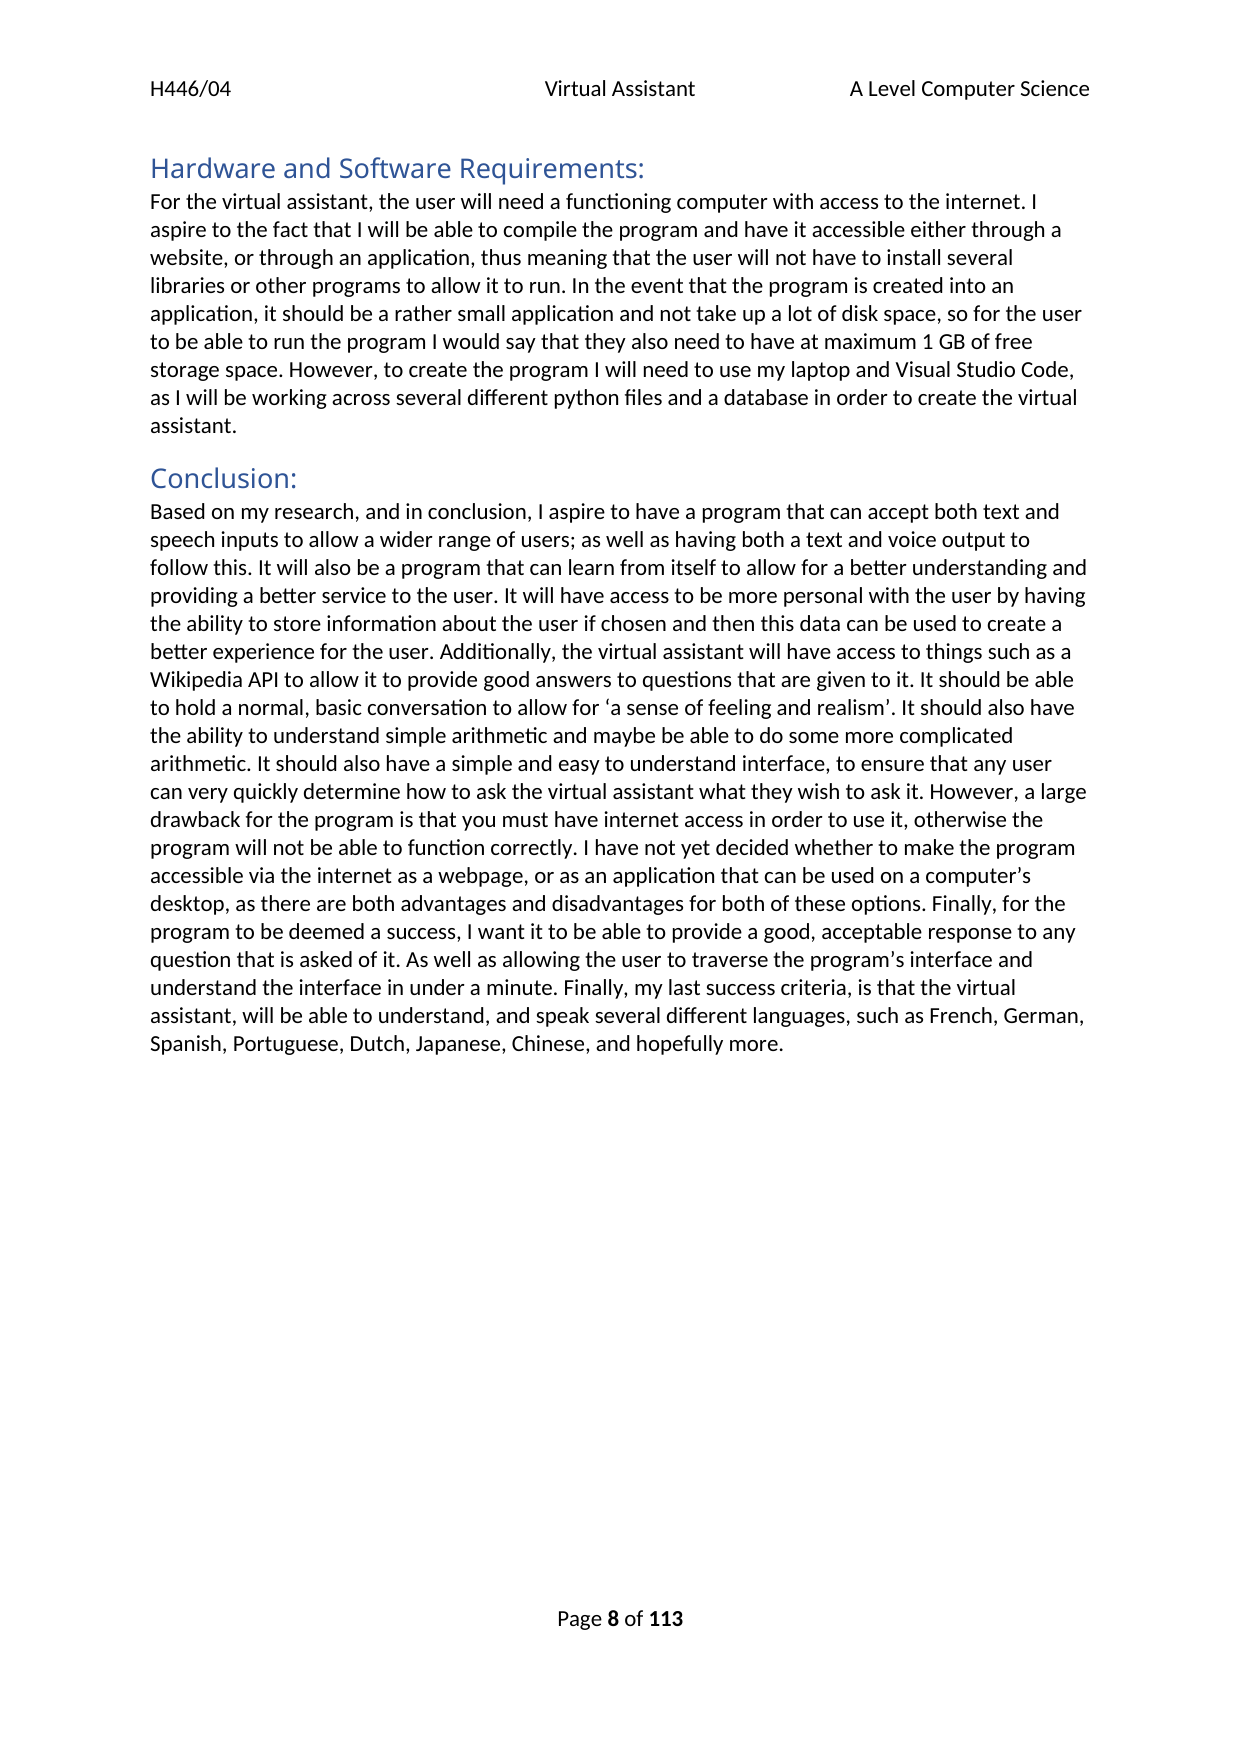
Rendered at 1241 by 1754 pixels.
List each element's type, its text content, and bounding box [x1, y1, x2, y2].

subtitle Hardware and Software Requirements: [150, 150, 1090, 187]
text For the virtual assistant, the user will need a functioning computer with access to the internet. I aspire to the fact that I will be able to compile the program and have it accessible either through a website, or through an application, thus meaning that the user will not have to install several libraries or other programs to allow it to run. In the event that the program is created into an application, it should be a rather small application and not take up a lot of disk space, so for the user to be able to run the program I would say that they also need to have at maximum 1 GB of free storage space. However, to create the program I will need to use my laptop and Visual Studio Code, as I will be working across several different python files and a database in order to create the virtual assistant. [150, 187, 1090, 439]
subtitle Conclusion: [150, 460, 1090, 497]
text Based on my research, and in conclusion, I aspire to have a program that can accept both text and speech inputs to allow a wider range of users; as well as having both a text and voice output to follow this. It will also be a program that can learn from itself to allow for a better understanding and providing a better service to the user. It will have access to be more personal with the user by having the ability to store information about the user if chosen and then this data can be used to create a better experience for the user. Additionally, the virtual assistant will have access to things such as a Wikipedia API to allow it to provide good answers to questions that are given to it. It should be able to hold a normal, basic conversation to allow for ‘a sense of feeling and realism’. It should also have the ability to understand simple arithmetic and maybe be able to do some more complicated arithmetic. It should also have a simple and easy to understand interface, to ensure that any user can very quickly determine how to ask the virtual assistant what they wish to ask it. However, a large drawback for the program is that you must have internet access in order to use it, otherwise the program will not be able to function correctly. I have not yet decided whether to make the program accessible via the internet as a webpage, or as an application that can be used on a computer’s desktop, as there are both advantages and disadvantages for both of these options. Finally, for the program to be deemed a success, I want it to be able to provide a good, acceptable response to any question that is asked of it. As well as allowing the user to traverse the program’s interface and understand the interface in under a minute. Finally, my last success criteria, is that the virtual assistant, will be able to understand, and speak several different languages, such as French, German, Spanish, Portuguese, Dutch, Japanese, Chinese, and hopefully more. [150, 497, 1090, 1057]
